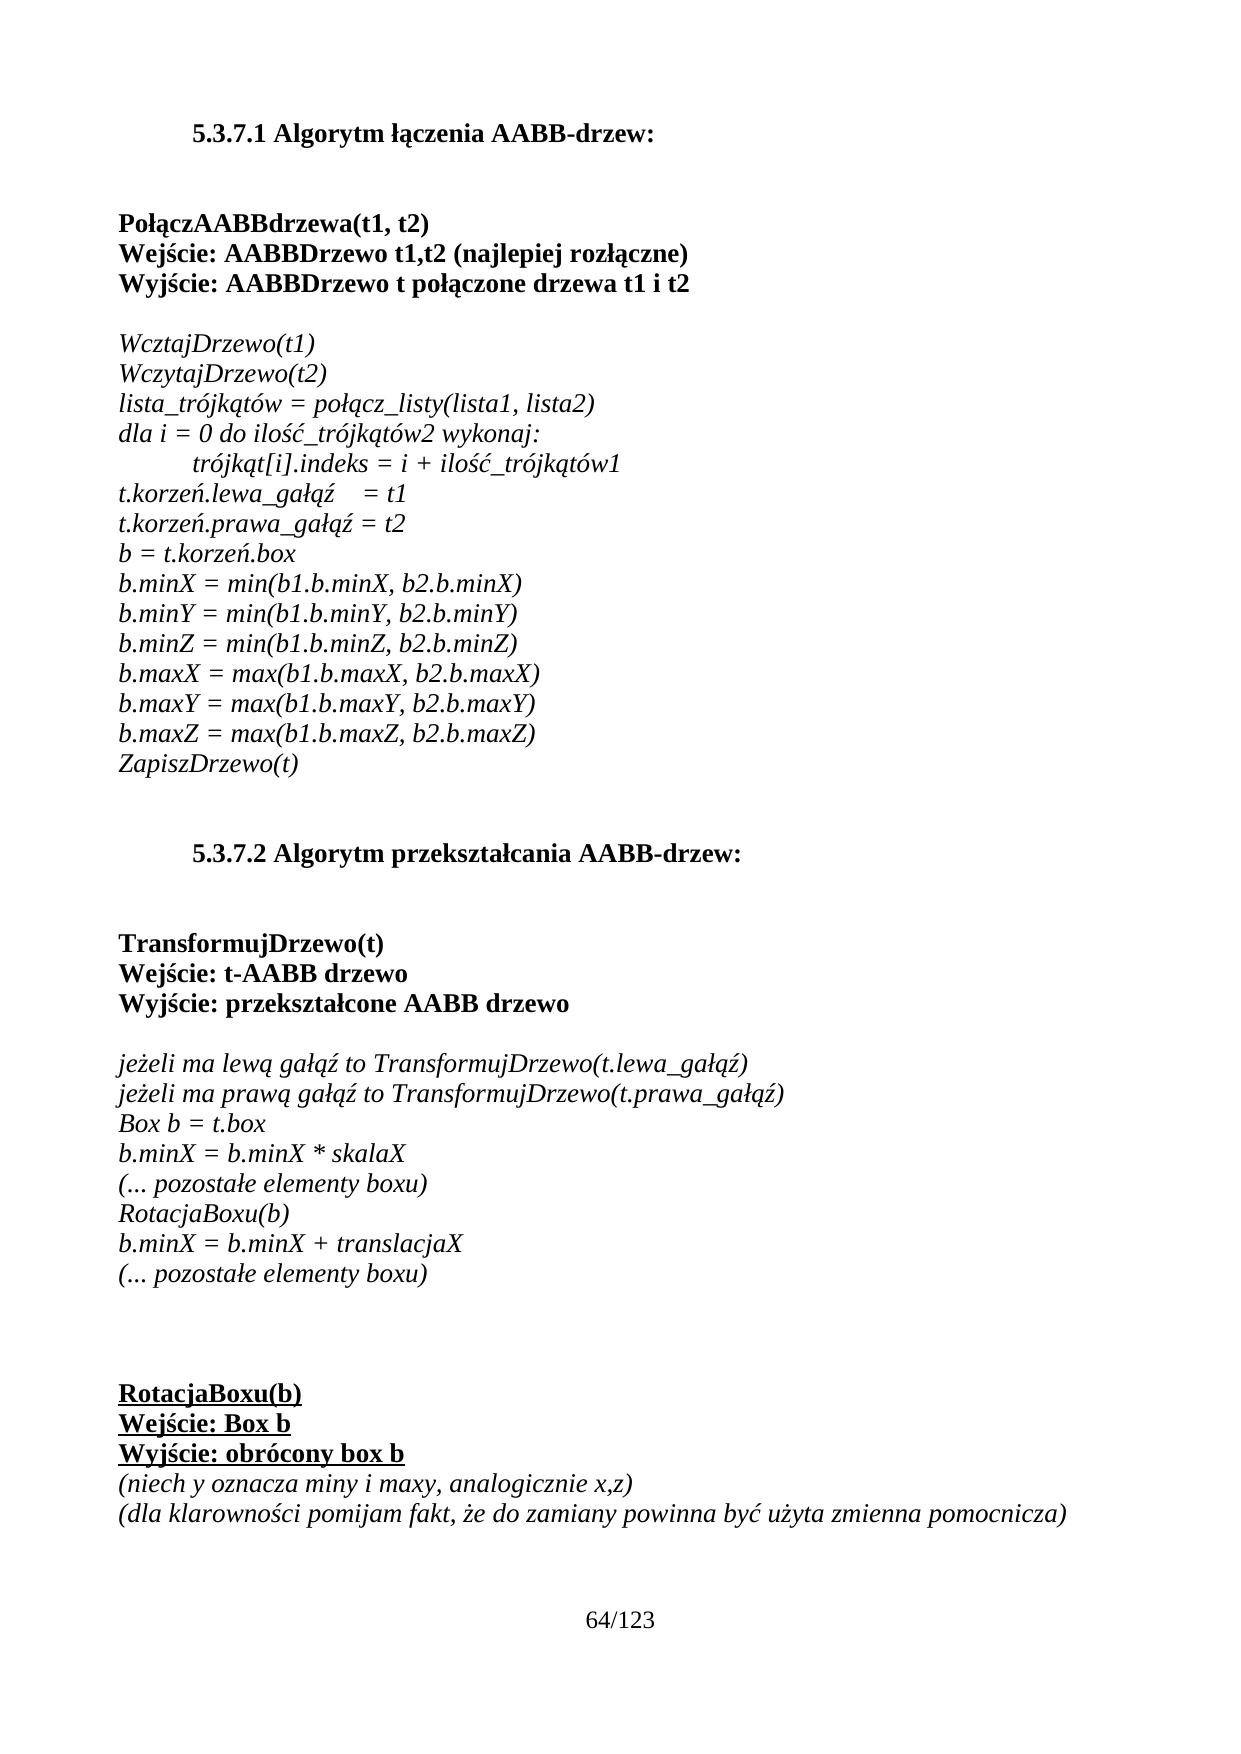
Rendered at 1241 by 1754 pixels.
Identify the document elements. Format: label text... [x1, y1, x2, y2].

text t.korzeń.lewa_gałąź = t1 [118, 478, 1122, 508]
text b.maxY = max(b1.b.maxY, b2.b.maxY) [118, 688, 1122, 718]
text RotacjaBoxu(b) [118, 1198, 1122, 1228]
text b.minZ = min(b1.b.minZ, b2.b.minZ) [118, 628, 1122, 658]
text jeżeli ma prawą gałąź to TransformujDrzewo(t.prawa_gałąź) [118, 1078, 1122, 1108]
text Wyjście: AABBDrzewo t połączone drzewa t1 i t2 [118, 268, 1122, 298]
text Wyjście: przekształcone AABB drzewo [118, 988, 1122, 1018]
text ZapiszDrzewo(t) [118, 748, 1122, 778]
text b.minX = min(b1.b.minX, b2.b.minX) [118, 568, 1122, 598]
text b.maxZ = max(b1.b.maxZ, b2.b.maxZ) [118, 718, 1122, 748]
text b.minY = min(b1.b.minY, b2.b.minY) [118, 598, 1122, 628]
text (... pozostałe elementy boxu) [118, 1258, 1122, 1288]
text Wejście: Box b [118, 1408, 1122, 1438]
text PołączAABBdrzewa(t1, t2) [118, 208, 1122, 238]
text dla i = 0 do ilość_trójkątów2 wykonaj: [118, 418, 1122, 448]
text b = t.korzeń.box [118, 538, 1122, 568]
text b.minX = b.minX * skalaX [118, 1138, 1122, 1168]
text t.korzeń.prawa_gałąź = t2 [118, 508, 1122, 538]
text TransformujDrzewo(t) [118, 928, 1122, 958]
text Box b = t.box [118, 1108, 1122, 1138]
text RotacjaBoxu(b) [118, 1378, 1122, 1408]
text Wejście: AABBDrzewo t1,t2 (najlepiej rozłączne) [118, 238, 1122, 268]
text lista_trójkątów = połącz_listy(lista1, lista2) [118, 388, 1122, 418]
text jeżeli ma lewą gałąź to TransformujDrzewo(t.lewa_gałąź) [118, 1048, 1122, 1078]
text Wyjście: obrócony box b [118, 1438, 1122, 1468]
text (dla klarowności pomijam fakt, że do zamiany powinna być użyta zmienna pomocnicza) [118, 1498, 1122, 1528]
text WczytajDrzewo(t2) [118, 358, 1122, 388]
text Wejście: t-AABB drzewo [118, 958, 1122, 988]
text trójkąt[i].indeks = i + ilość_trójkątów1 [118, 448, 1122, 478]
text b.minX = b.minX + translacjaX [118, 1228, 1122, 1258]
text WcztajDrzewo(t1) [118, 328, 1122, 358]
text (... pozostałe elementy boxu) [118, 1168, 1122, 1198]
text 5.3.7.1 Algorytm łączenia AABB-drzew: [118, 118, 1122, 148]
text (niech y oznacza miny i maxy, analogicznie x,z) [118, 1468, 1122, 1498]
text b.maxX = max(b1.b.maxX, b2.b.maxX) [118, 658, 1122, 688]
text 5.3.7.2 Algorytm przekształcania AABB-drzew: [118, 838, 1122, 868]
